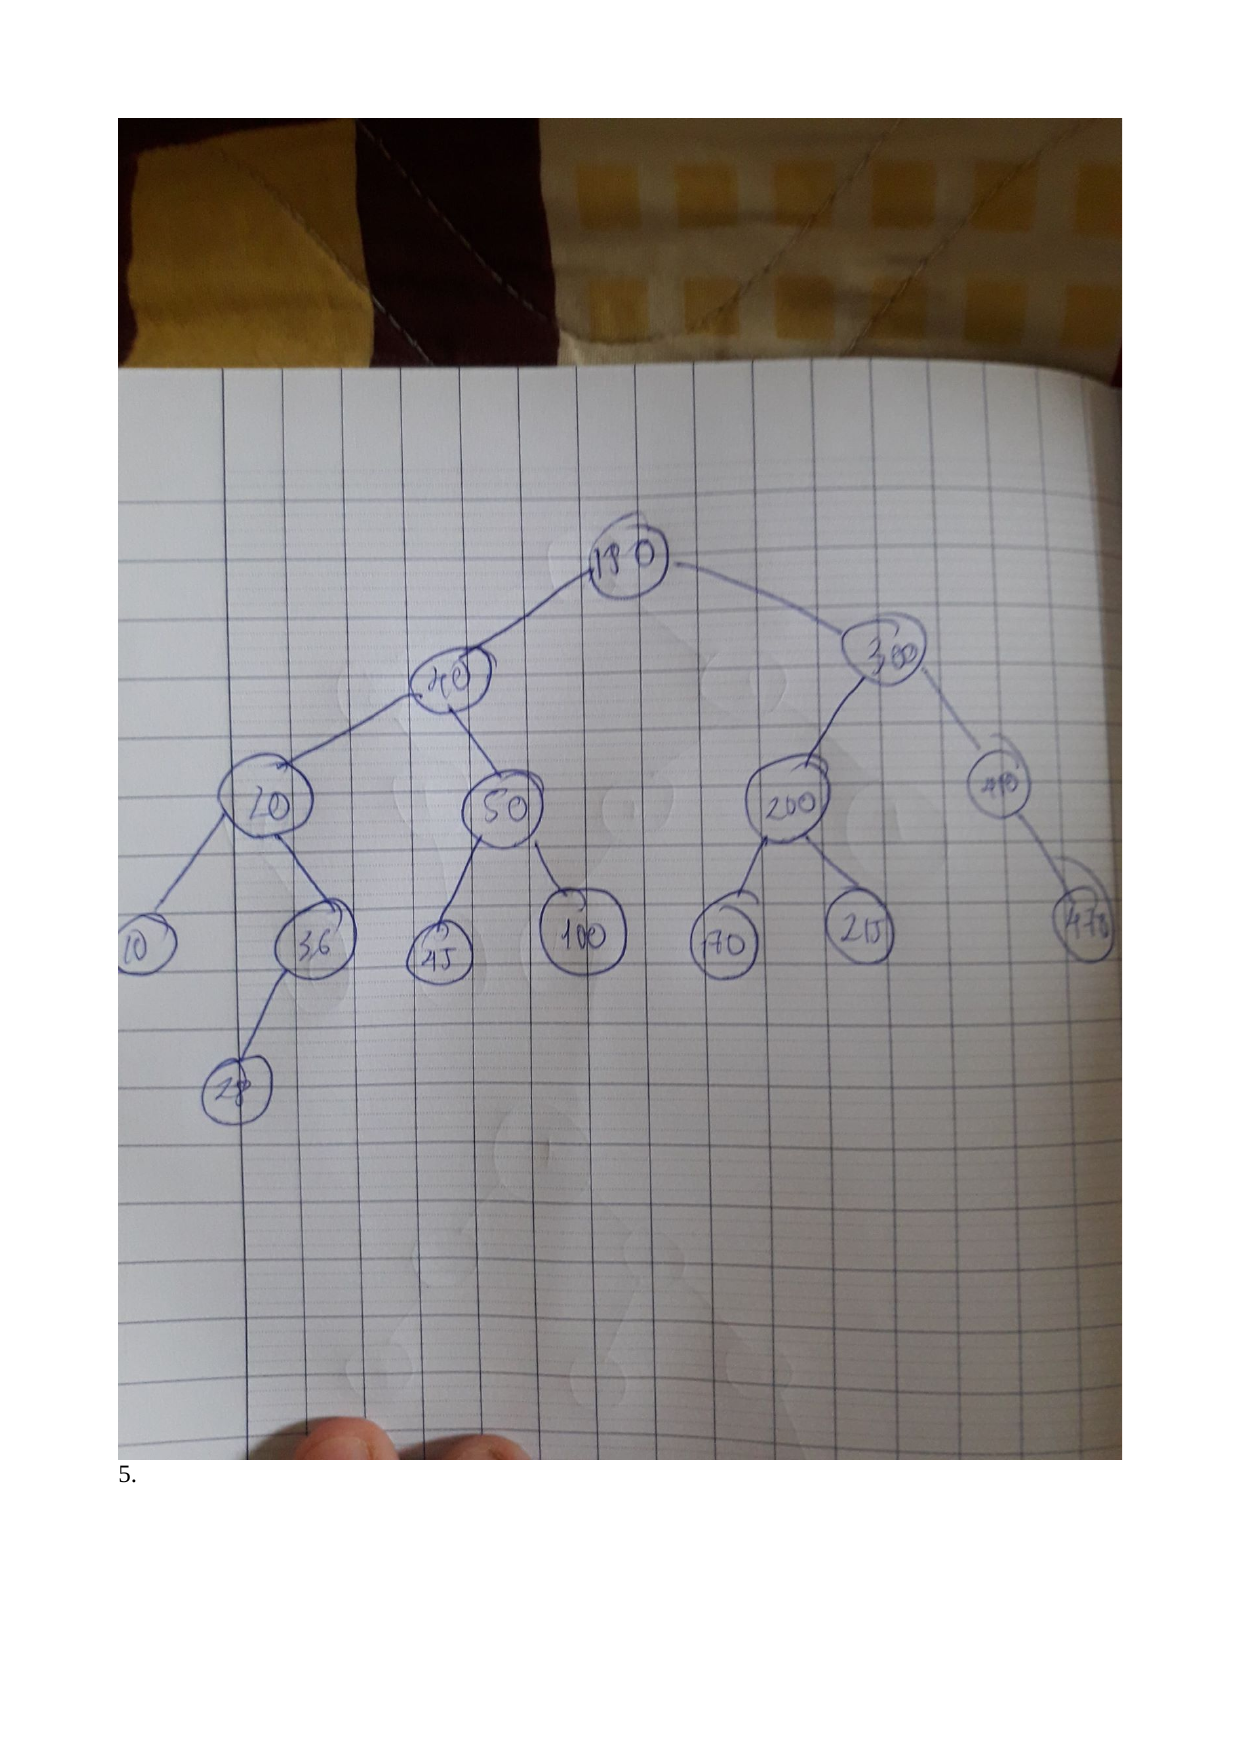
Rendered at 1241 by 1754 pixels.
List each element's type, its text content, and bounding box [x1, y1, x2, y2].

picture [118, 118, 1123, 1460]
text 5. [118, 1460, 1122, 1488]
